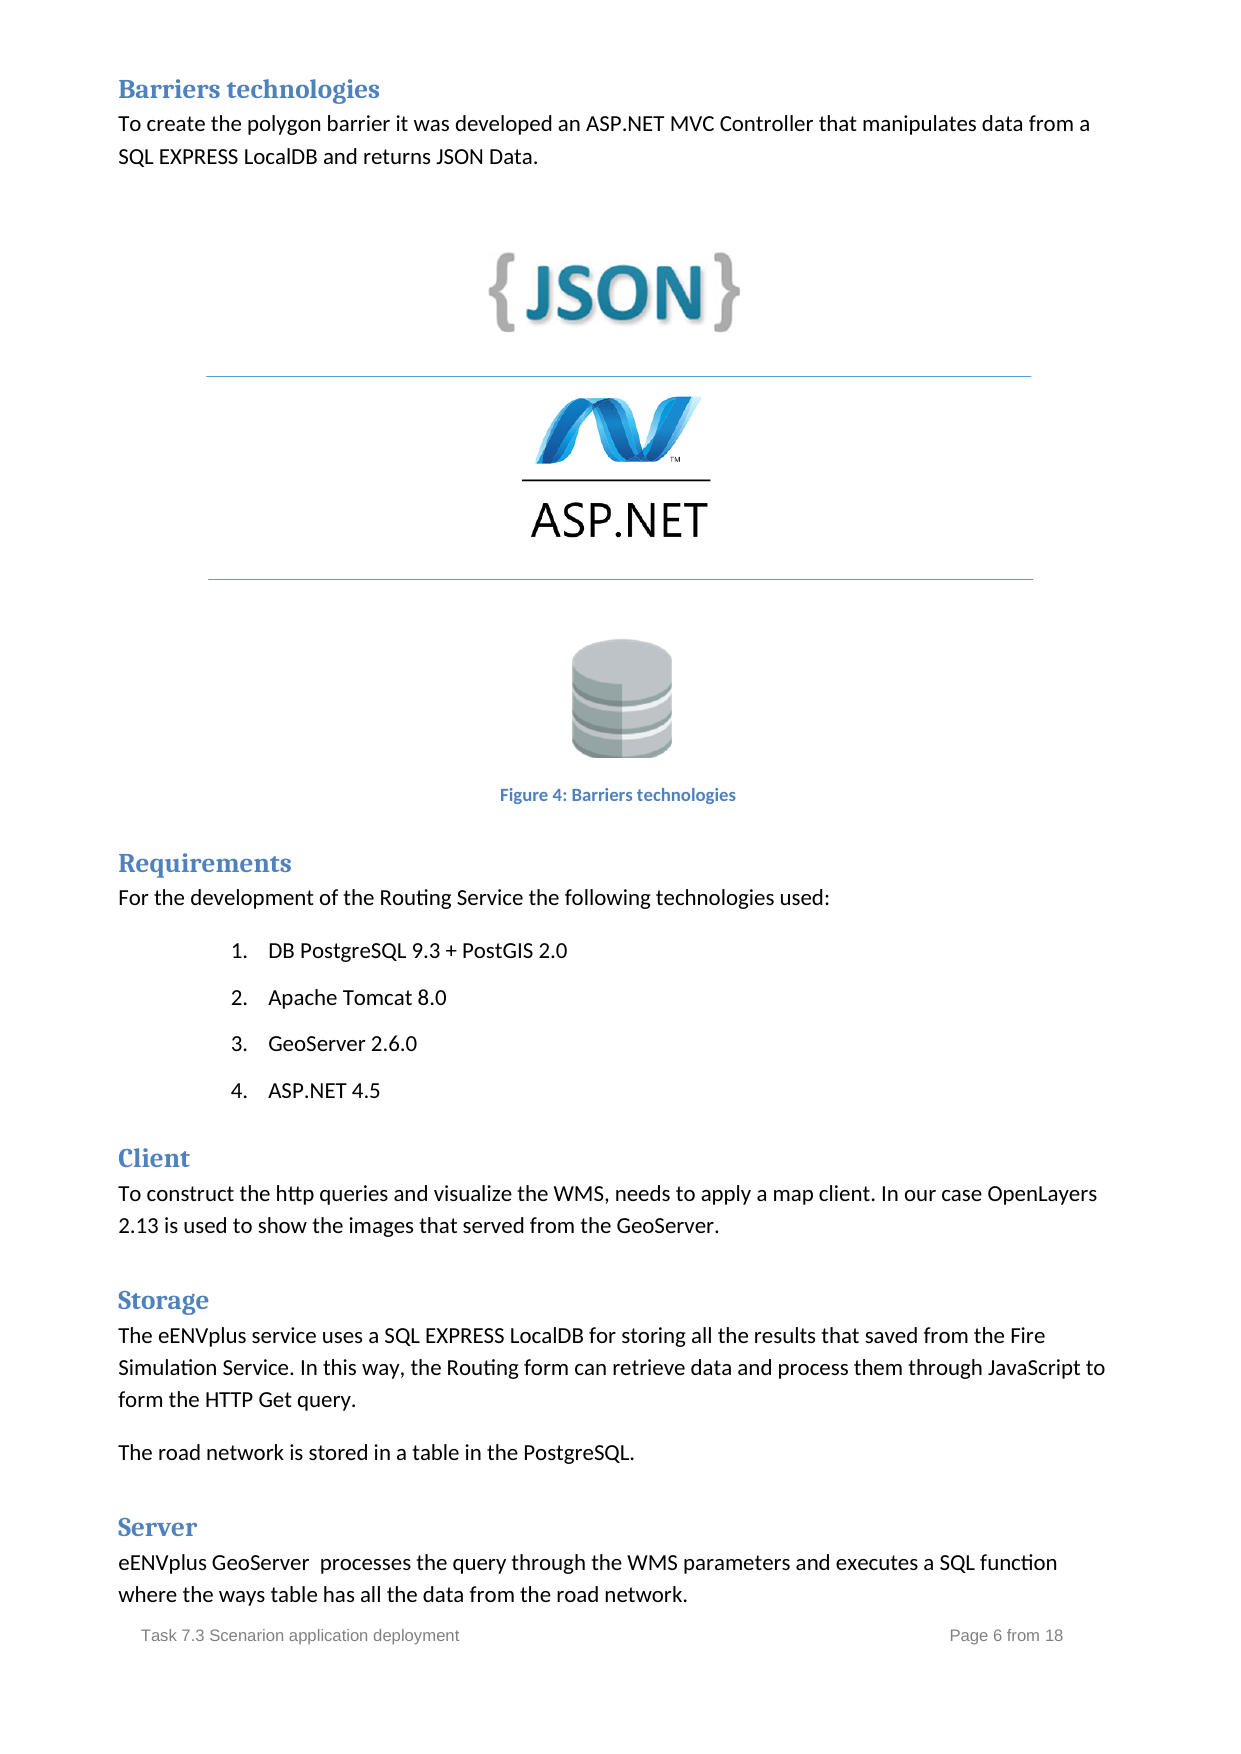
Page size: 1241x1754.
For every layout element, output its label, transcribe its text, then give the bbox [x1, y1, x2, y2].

text To create the polygon barrier it was developed an ASP.NET MVC Controller that manipulates data from a SQL EXPRESS LocalDB and returns JSON Data. [118, 109, 1122, 170]
text The eENVplus service uses a SQL EXPRESS LocalDB for storing all the results that saved from the Fire Simulation Service. In this way, the Routing form can retrieve data and process them through JavaScript to form the HTTP Get query. [118, 1321, 1122, 1413]
list ASP.NET 4.5 [231, 1076, 1122, 1104]
subtitle Barriers technologies [118, 74, 1122, 105]
list Apache Tomcat 8.0 [231, 983, 1122, 1011]
text The road network is stored in a table in the PostgreSQL. [118, 1438, 1122, 1466]
subtitle Server [118, 1512, 1122, 1543]
list DB PostgreSQL 9.3 + PostGIS 2.0 [231, 936, 1122, 964]
subtitle Client [118, 1143, 1122, 1174]
text eENVplus GeoServer processes the query through the WMS parameters and executes a SQL function where the ways table has all the data from the road network. [118, 1548, 1122, 1608]
subtitle Requirements [118, 848, 1122, 879]
list GeoServer 2.6.0 [231, 1029, 1122, 1057]
text For the development of the Routing Service the following technologies used: [118, 883, 1122, 911]
text To construct the http queries and visualize the WMS, needs to apply a map client. In our case OpenLayers 2.13 is used to show the images that served from the GeoServer. [118, 1179, 1122, 1239]
text Figure 4: Barriers technologies [118, 783, 1122, 806]
subtitle Storage [118, 1285, 1122, 1316]
